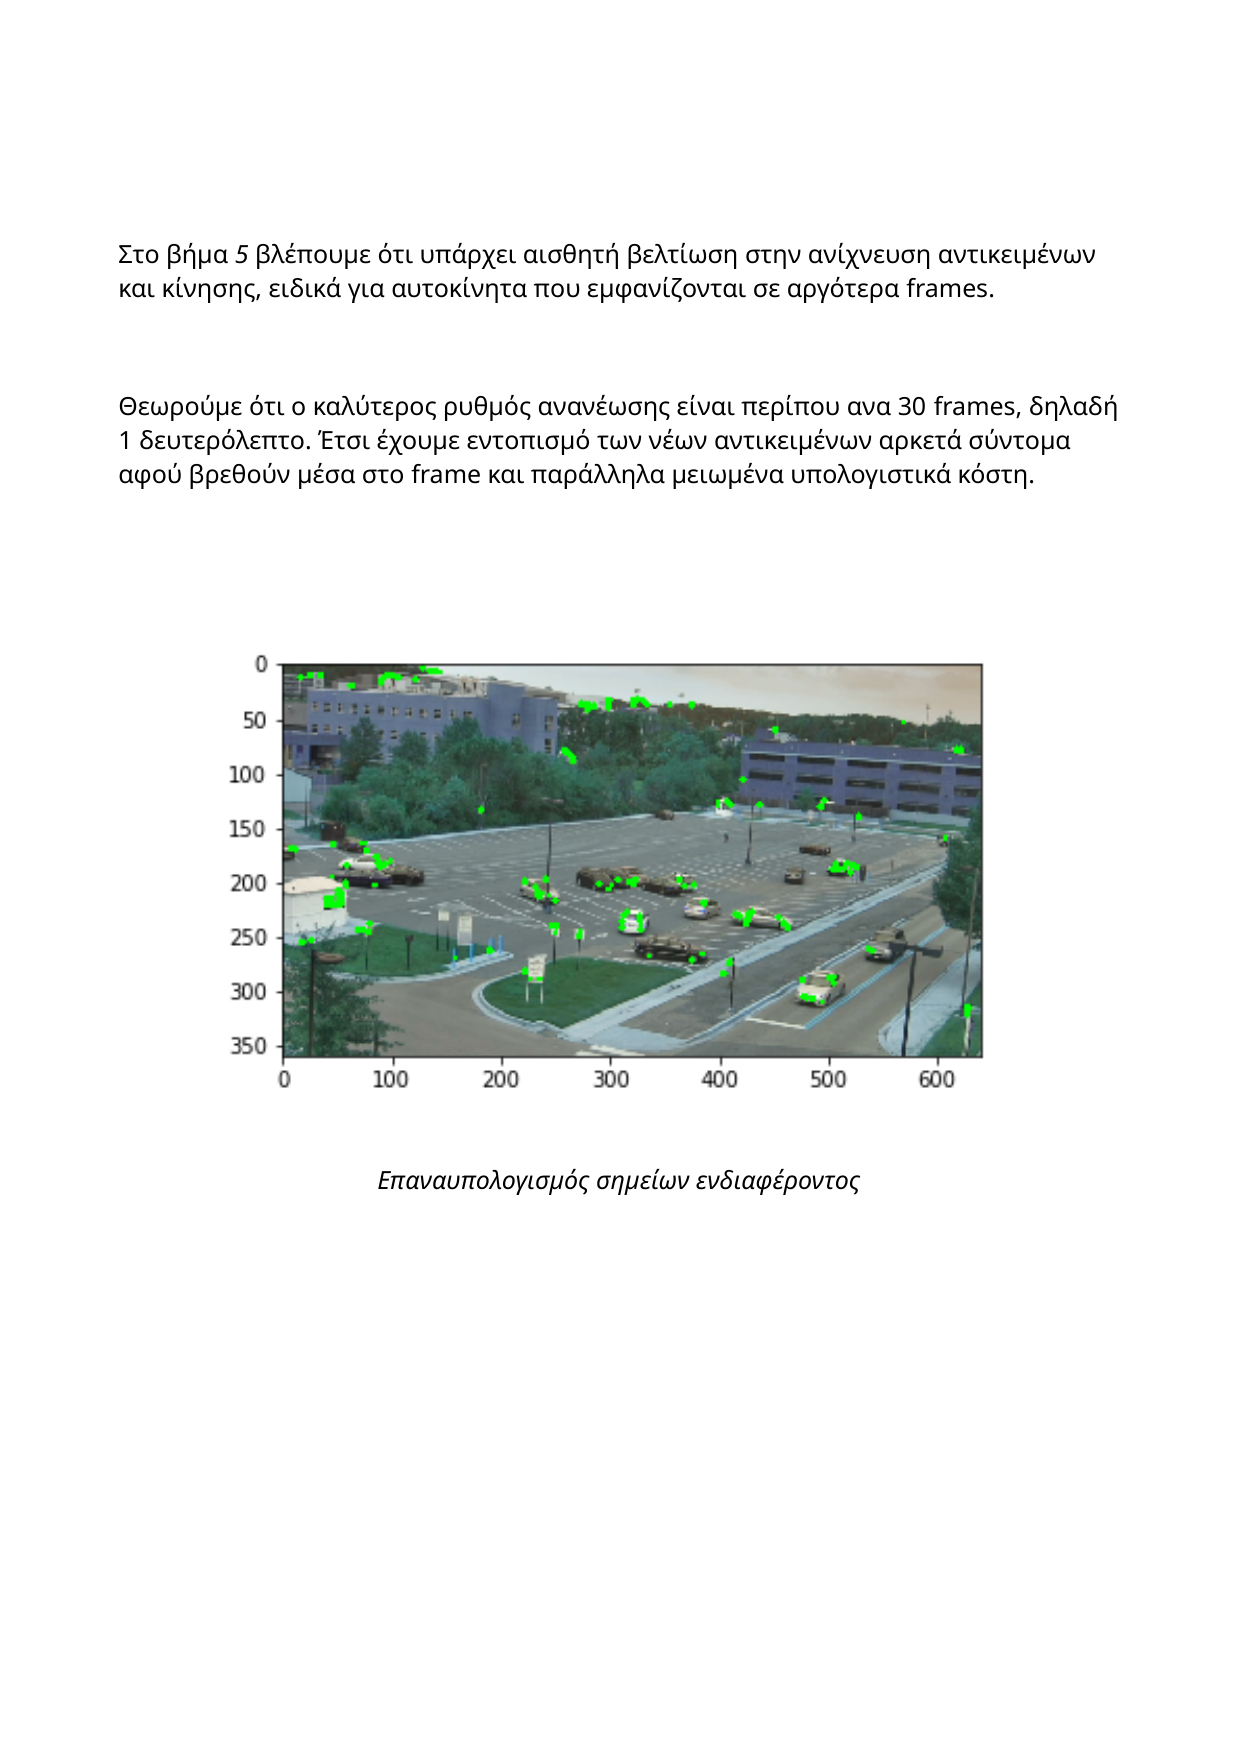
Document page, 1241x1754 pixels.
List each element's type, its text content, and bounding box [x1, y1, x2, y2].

picture [170, 562, 1071, 1163]
text Θεωρούμε ότι ο καλύτερος ρυθμός ανανέωσης είναι περίπου ανα 30 frames, δηλαδή 1 δευτερόλεπτο. Έτσι έχουμε εντοπισμό των νέων αντικειμένων αρκετά σύντομα αφού βρεθούν μέσα στο frame και παράλληλα μειωμένα υπολογιστικά κόστη. [118, 388, 1122, 491]
text Επαναυπολογισμός σημείων ενδιαφέροντος [118, 575, 1122, 1196]
text Στο βήμα 5 βλέπουμε ότι υπάρχει αισθητή βελτίωση στην ανίχνευση αντικειμένων και κίνησης, ειδικά για αυτοκίνητα που εμφανίζονται σε αργότερα frames. [118, 236, 1122, 304]
